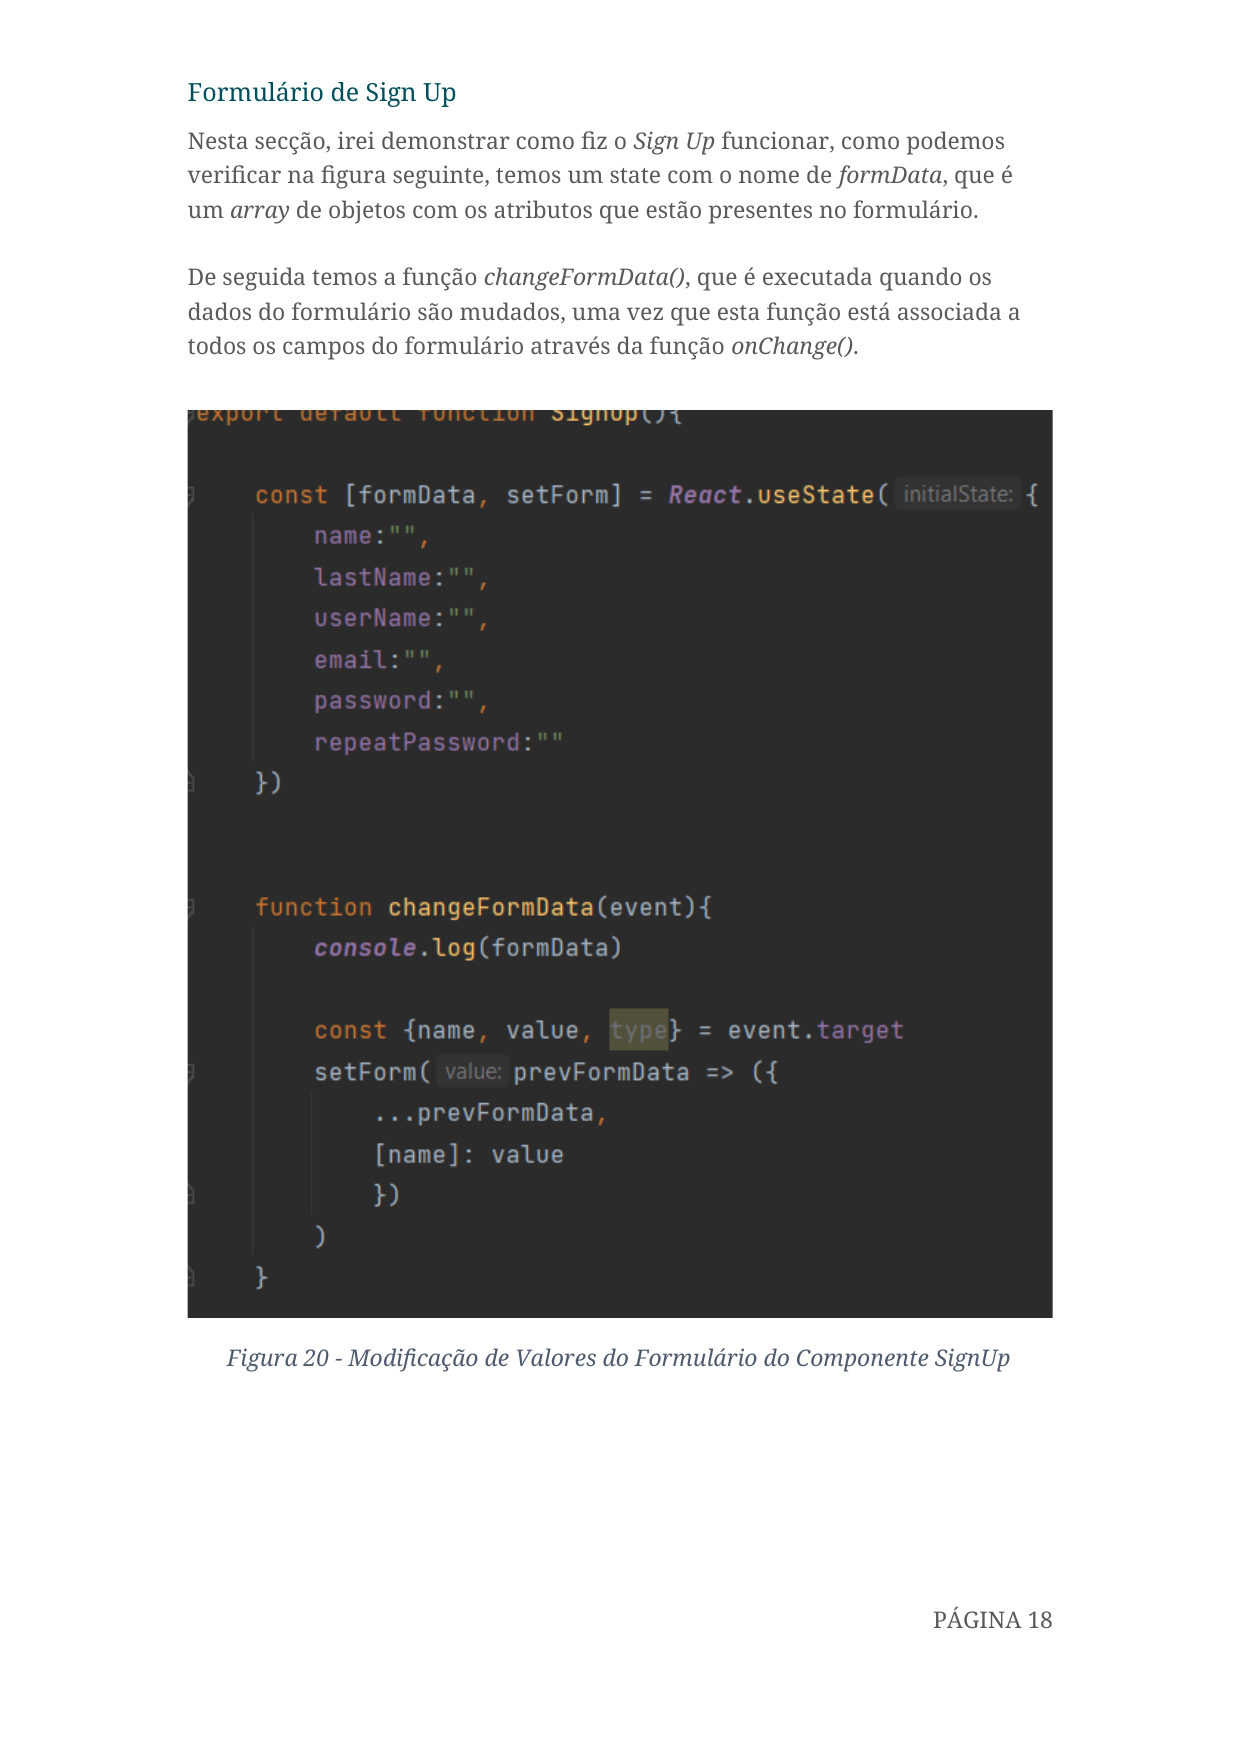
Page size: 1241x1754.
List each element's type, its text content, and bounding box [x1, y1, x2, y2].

text De seguida temos a função changeFormData(), que é executada quando os dados do formulário são mudados, uma vez que esta função está associada a todos os campos do formulário através da função onChange(). [187, 261, 1053, 361]
text Nesta secção, irei demonstrar como fiz o Sign Up funcionar, como podemos verificar na figura seguinte, temos um state com o nome de formData, que é um array de objetos com os atributos que estão presentes no formulário. [187, 125, 1053, 225]
text Figura 20 - Modificação de Valores do Formulário do Componente SignUp [187, 1342, 1053, 1373]
subtitle Formulário de Sign Up [187, 75, 1053, 109]
